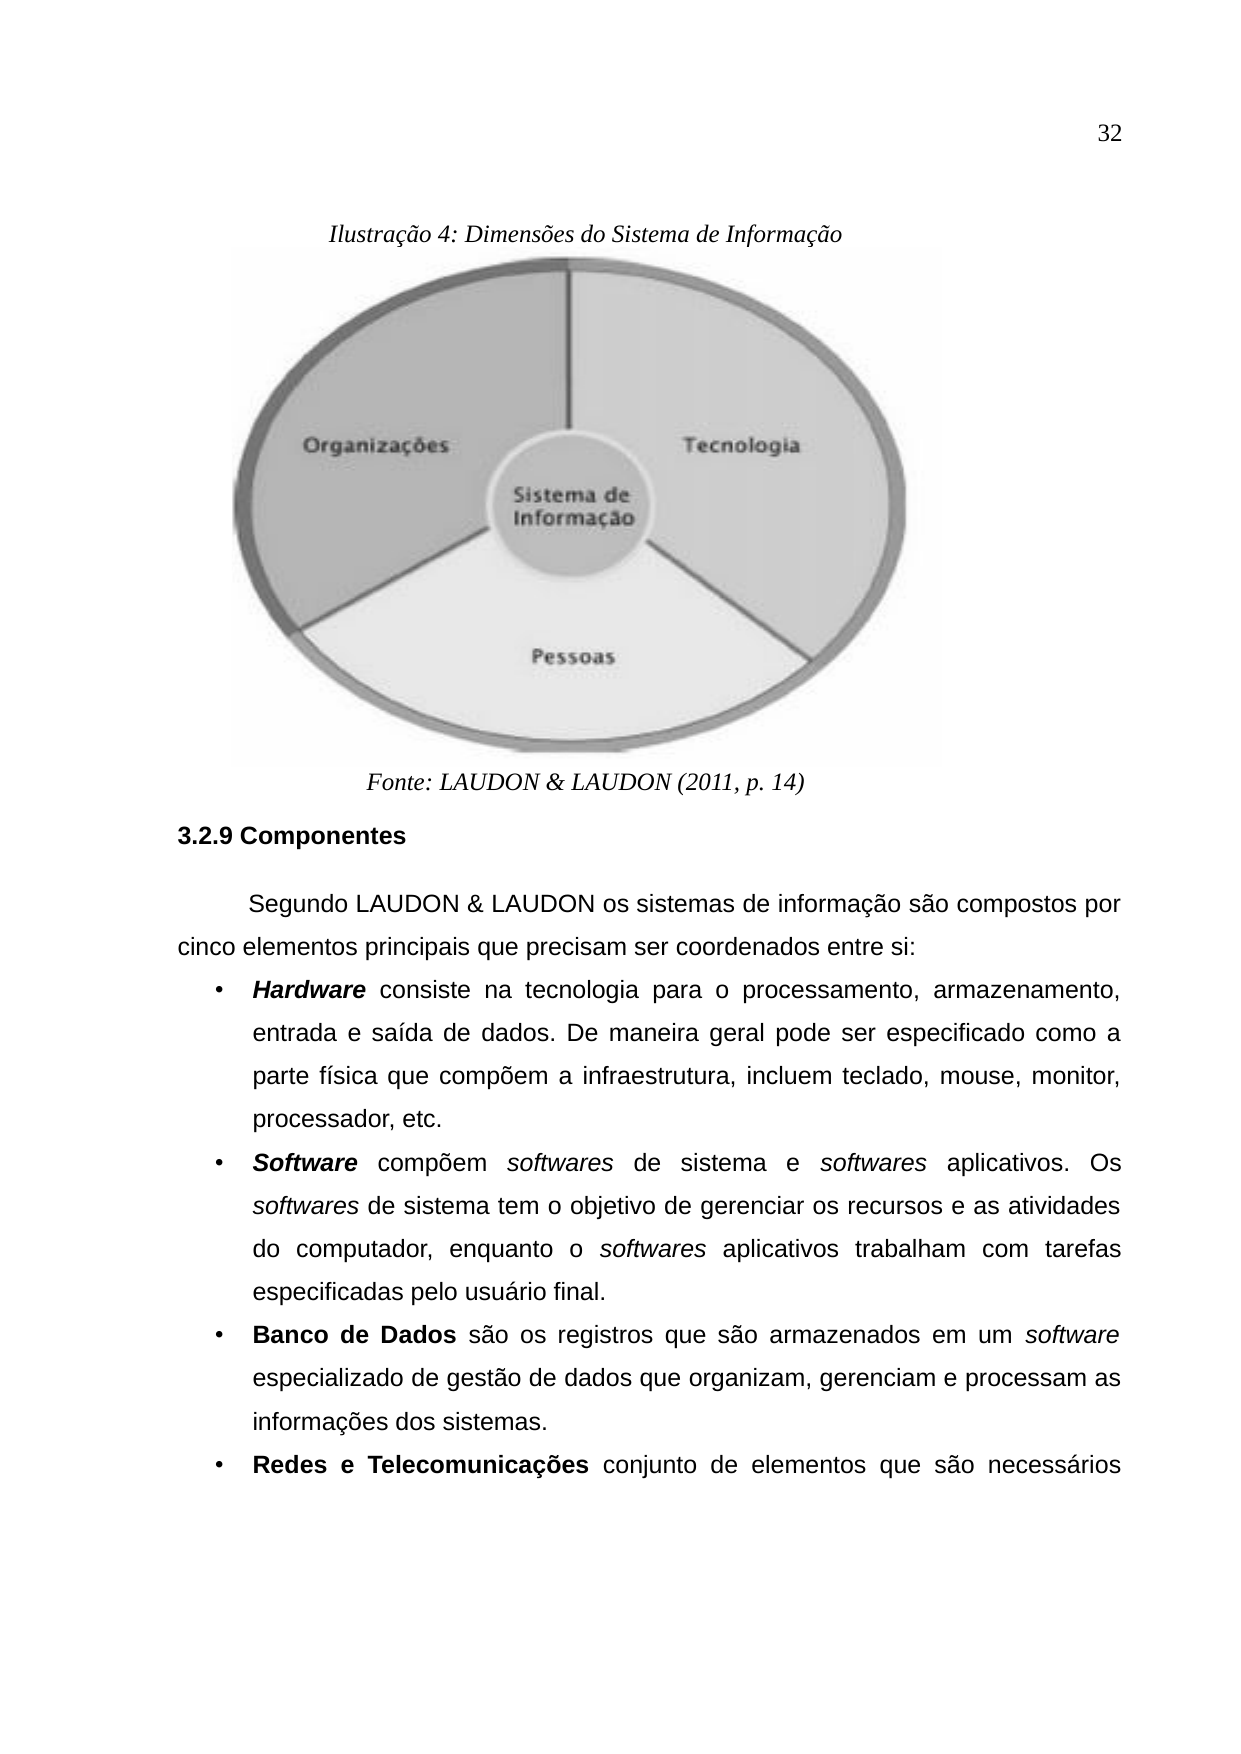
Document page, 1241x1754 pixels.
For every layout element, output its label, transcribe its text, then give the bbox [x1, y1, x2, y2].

subtitle 3.2.9 Componentes [177, 821, 1122, 849]
picture [231, 247, 942, 767]
text Ilustração 4: Dimensões do Sistema de Informação [177, 219, 996, 248]
list Banco de Dados são os registros que são armazenados em um software especializado de gestão de dados que organizam, gerenciam e processam as informações dos sistemas. [215, 1320, 1122, 1435]
text Fonte: LAUDON & LAUDON (2011, p. 14) [177, 260, 996, 796]
text Segundo LAUDON & LAUDON os sistemas de informação são compostos por cinco elementos principais que precisam ser coordenados entre si: [177, 889, 1122, 961]
list Hardware consiste na tecnologia para o processamento, armazenamento, entrada e saída de dados. De maneira geral pode ser especificado como a parte física que compõem a infraestrutura, incluem teclado, mouse, monitor, processador, etc. [215, 975, 1122, 1133]
list Software compõem softwares de sistema e softwares aplicativos. Os softwares de sistema tem o objetivo de gerenciar os recursos e as atividades do computador, enquanto o softwares aplicativos trabalham com tarefas especificadas pelo usuário final. [215, 1147, 1122, 1306]
list Redes e Telecomunicações conjunto de elementos que são necessários [215, 1449, 1122, 1478]
